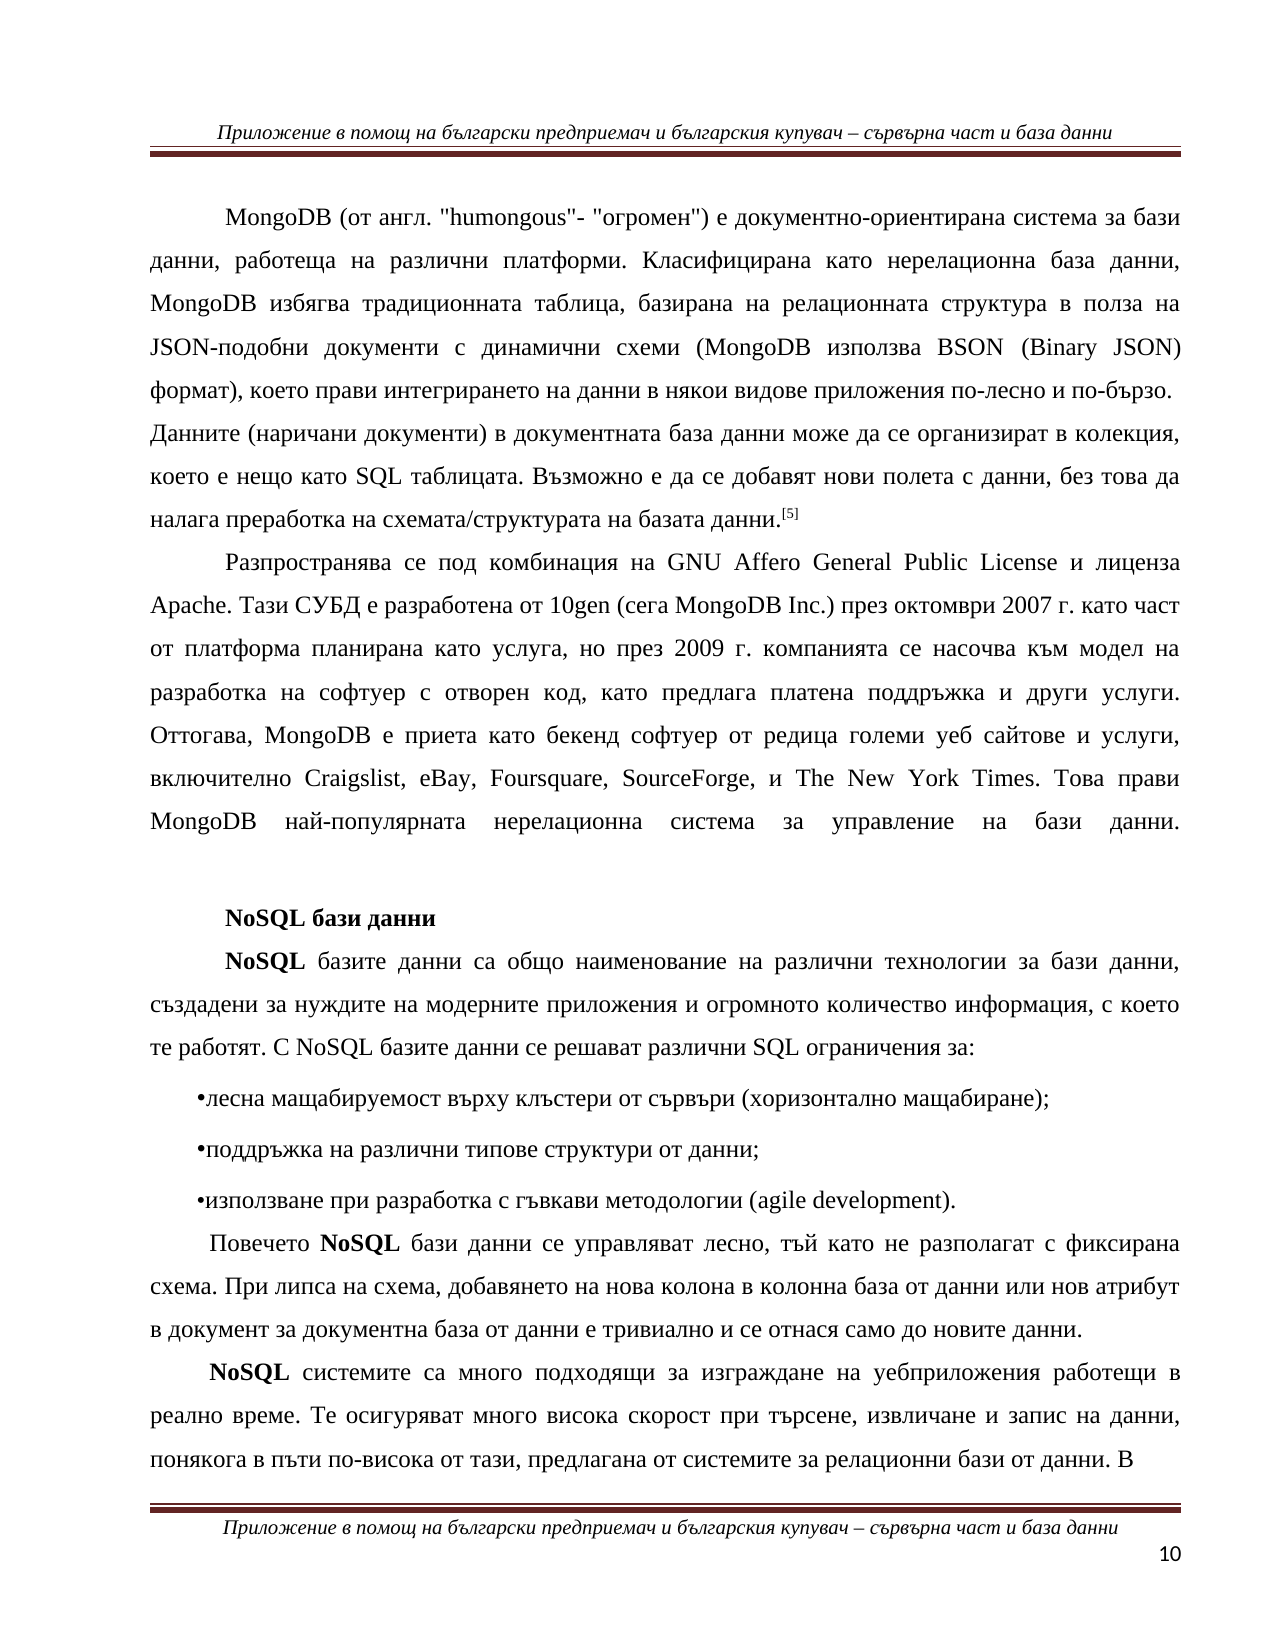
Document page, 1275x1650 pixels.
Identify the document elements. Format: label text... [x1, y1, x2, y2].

text NoSQL бази данни [150, 903, 1181, 932]
text NoSQL базите данни са общо наименование на различни технологии за бази данни, създадени за нуждите на модерните приложения и огромното количество информация, с което те работят. С NoSQL базите данни се решават различни SQL ограничения за: [150, 946, 1181, 1061]
text Повечето NoSQL бази данни се управляват лесно, тъй като не разполагат с фиксирана схема. При липса на схема, добавянето на нова колона в колонна база от данни или нов атрибут в документ за документна база от данни е тривиално и се отнася само до новите данни. [150, 1228, 1181, 1343]
list лесна мащабируемост върху клъстери от сървъри (хоризонтално мащабиране); [197, 1083, 1134, 1112]
text NoSQL системите са много подходящи за изграждане на уебприложения работещи в реално време. Те осигуряват много висока скорост при търсене, извличане и запис на данни, понякога в пъти по-висока от тази, предлагана от системите за релационни бази от данни. В [150, 1357, 1181, 1472]
list поддръжка на различни типове структури от данни; [197, 1134, 1134, 1163]
text Разпространява се под комбинация на GNU Affero General Public License и лиценза Apache. Тази СУБД е разработена от 10gen (сега MongoDB Inc.) през октомври 2007 г. като част от платформа планирана като услуга, но през 2009 г. компанията се насочва към модел на разработка на софтуер с отворен код, като предлага платена поддръжка и други услуги. Оттогава, MongoDB е приета като бекенд софтуер от редица големи уеб сайтове и услуги, включително Craigslist, eBay, Foursquare, SourceForge, и The New York Times. Това прави MongoDB най-популярната нерелационна система за управление на бази данни. [150, 547, 1181, 886]
text Данните (наричани документи) в документната база данни може да се организират в колекция, което е нещо като SQL таблицата. Възможно е да се добавят нови полета с данни, без това да налага преработка на схемата/структурата на базата данни.[5] [150, 418, 1181, 533]
text MongoDB (от англ. "humongous"- "огромен") е документно-ориентирана система за бази данни, работеща на различни платформи. Класифицирана като нерелационна база данни, MongoDB избягва традиционната таблица, базирана на релационната структура в полза на JSON-подобни документи с динамични схеми (MongoDB използва BSON (Binary JSON) формат), което прави интегрирането на данни в някои видове приложения по-лесно и по-бързо. [150, 202, 1181, 403]
list използване при разработка с гъвкави методологии (agile development). [197, 1185, 1134, 1214]
